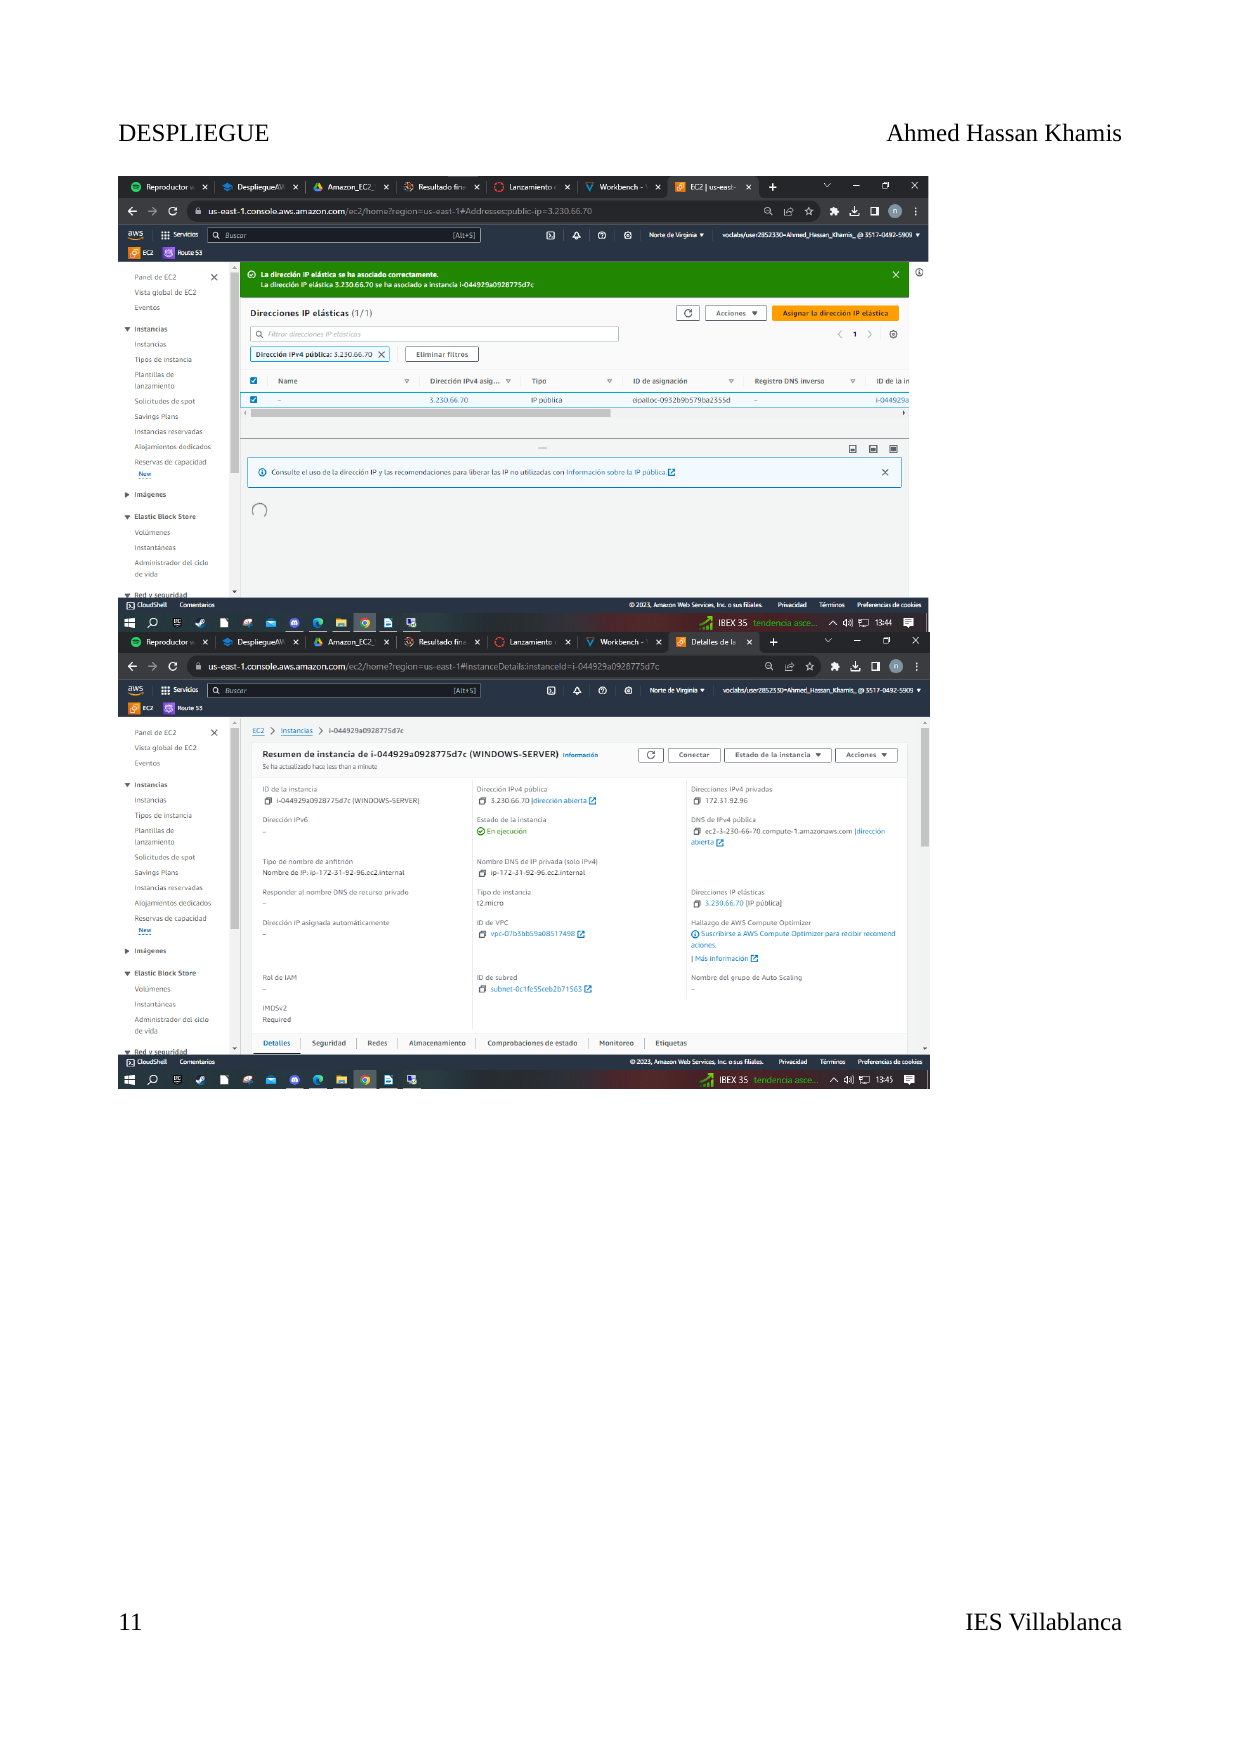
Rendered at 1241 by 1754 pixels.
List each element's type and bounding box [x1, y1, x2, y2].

picture [118, 176, 930, 1089]
